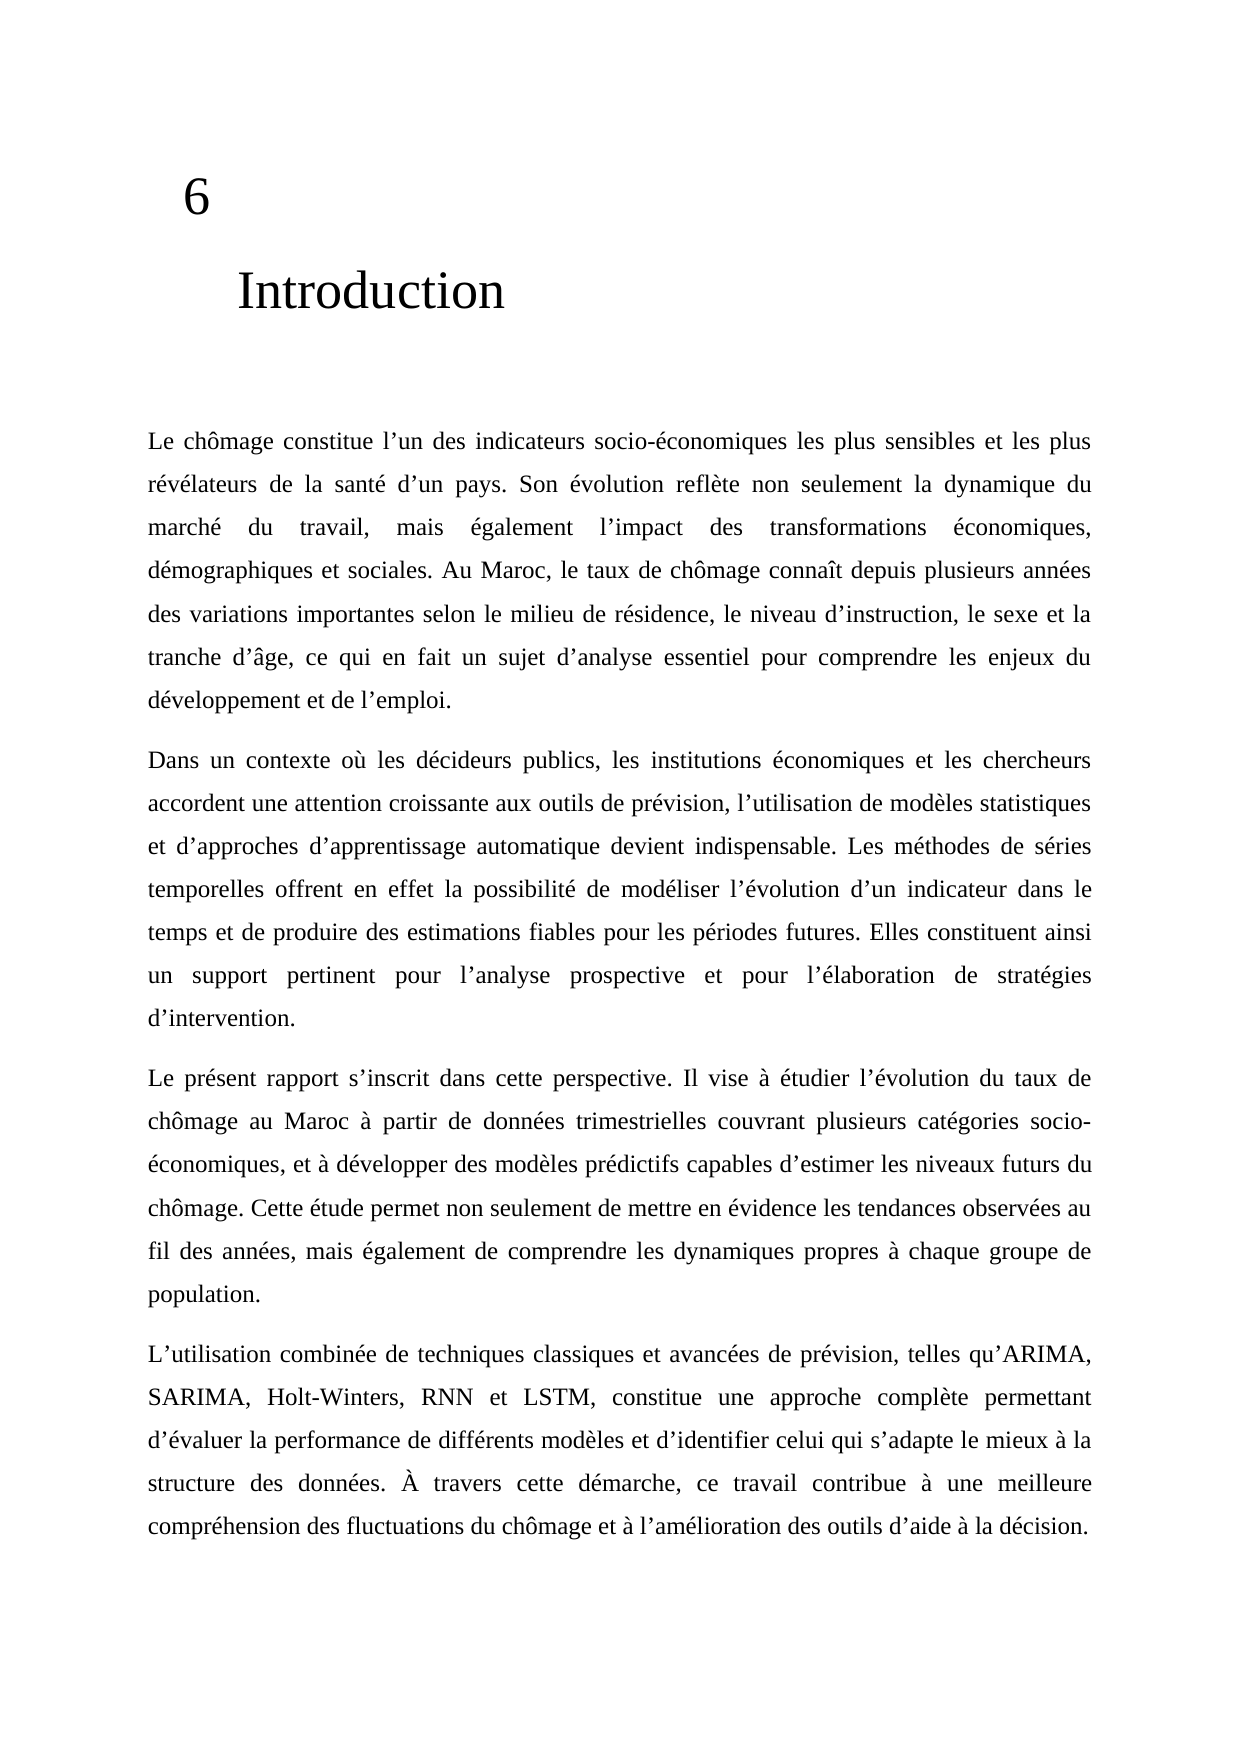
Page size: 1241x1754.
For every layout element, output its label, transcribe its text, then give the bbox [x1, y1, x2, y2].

text Le présent rapport s’inscrit dans cette perspective. Il vise à étudier l’évolution du taux de chômage au Maroc à partir de données trimestrielles couvrant plusieurs catégories socio-économiques, et à développer des modèles prédictifs capables d’estimer les niveaux futurs du chômage. Cette étude permet non seulement de mettre en évidence les tendances observées au fil des années, mais également de comprendre les dynamiques propres à chaque groupe de population. [148, 1063, 1093, 1308]
text Le chômage constitue l’un des indicateurs socio-économiques les plus sensibles et les plus révélateurs de la santé d’un pays. Son évolution reflète non seulement la dynamique du marché du travail, mais également l’impact des transformations économiques, démographiques et sociales. Au Maroc, le taux de chômage connaît depuis plusieurs années des variations importantes selon le milieu de résidence, le niveau d’instruction, le sexe et la tranche d’âge, ce qui en fait un sujet d’analyse essentiel pour comprendre les enjeux du développement et de l’emploi. [148, 426, 1093, 714]
text L’utilisation combinée de techniques classiques et avancées de prévision, telles qu’ARIMA, SARIMA, Holt-Winters, RNN et LSTM, constitue une approche complète permettant d’évaluer la performance de différents modèles et d’identifier celui qui s’adapte le mieux à la structure des données. À travers cette démarche, ce travail contribue à une meilleure compréhension des fluctuations du chômage et à l’amélioration des outils d’aide à la décision. [148, 1339, 1093, 1540]
text Dans un contexte où les décideurs publics, les institutions économiques et les chercheurs accordent une attention croissante aux outils de prévision, l’utilisation de modèles statistiques et d’approches d’apprentissage automatique devient indispensable. Les méthodes de séries temporelles offrent en effet la possibilité de modéliser l’évolution d’un indicateur dans le temps et de produire des estimations fiables pour les périodes futures. Elles constituent ainsi un support pertinent pour l’analyse prospective et pour l’élaboration de stratégies d’intervention. [148, 745, 1093, 1032]
subtitle Introduction [210, 164, 1093, 320]
